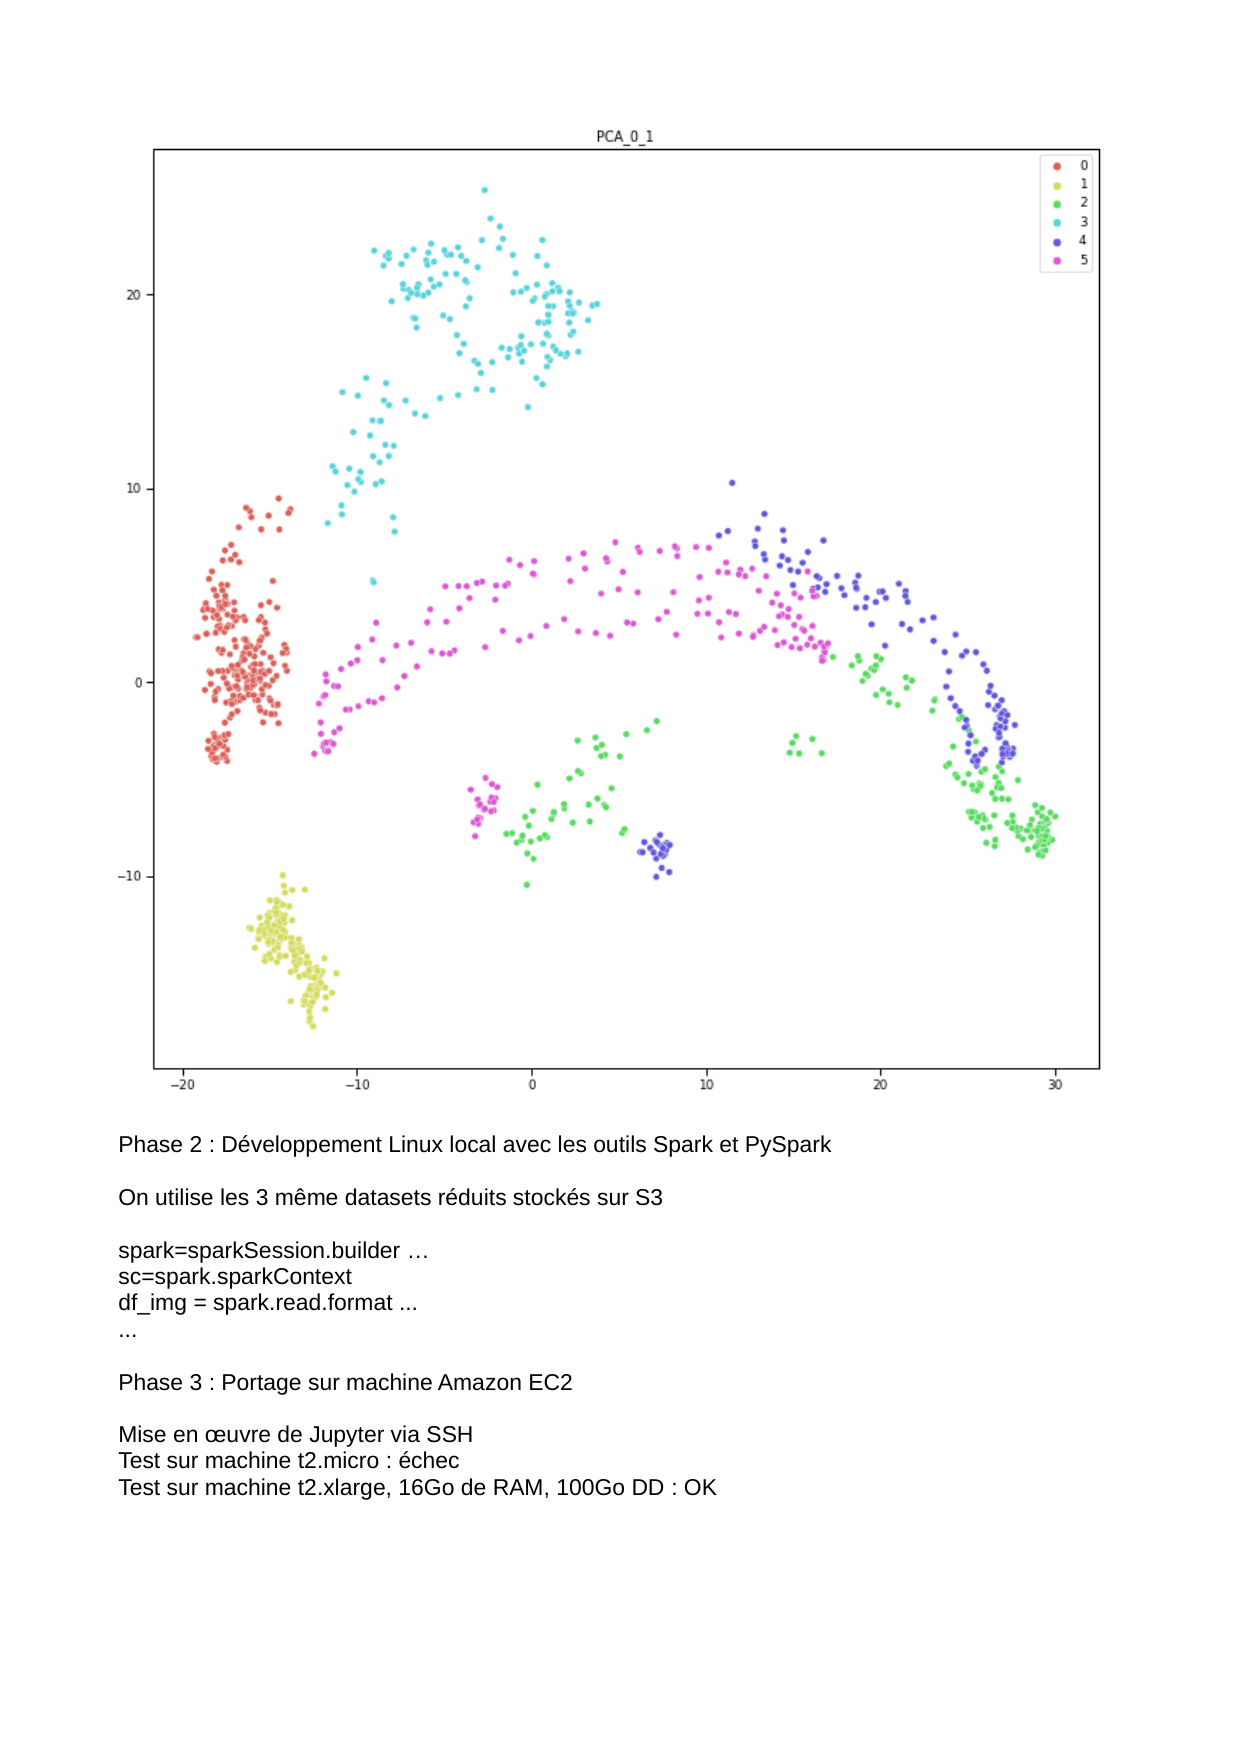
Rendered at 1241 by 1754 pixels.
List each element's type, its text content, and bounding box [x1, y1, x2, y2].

text df_img = spark.read.format ... [118, 1289, 1122, 1316]
text On utilise les 3 même datasets réduits stockés sur S3 [118, 1184, 1122, 1210]
text Test sur machine t2.micro : échec [118, 1447, 1122, 1474]
text spark=sparkSession.builder … [118, 1237, 1122, 1263]
picture [118, 118, 1123, 1105]
text Test sur machine t2.xlarge, 16Go de RAM, 100Go DD : OK [118, 1474, 1122, 1500]
text ... [118, 1316, 1122, 1342]
text Mise en œuvre de Jupyter via SSH [118, 1421, 1122, 1447]
text sc=spark.sparkContext [118, 1263, 1122, 1289]
text Phase 2 : Développement Linux local avec les outils Spark et PySpark [118, 1131, 1122, 1158]
text Phase 3 : Portage sur machine Amazon EC2 [118, 1368, 1122, 1395]
